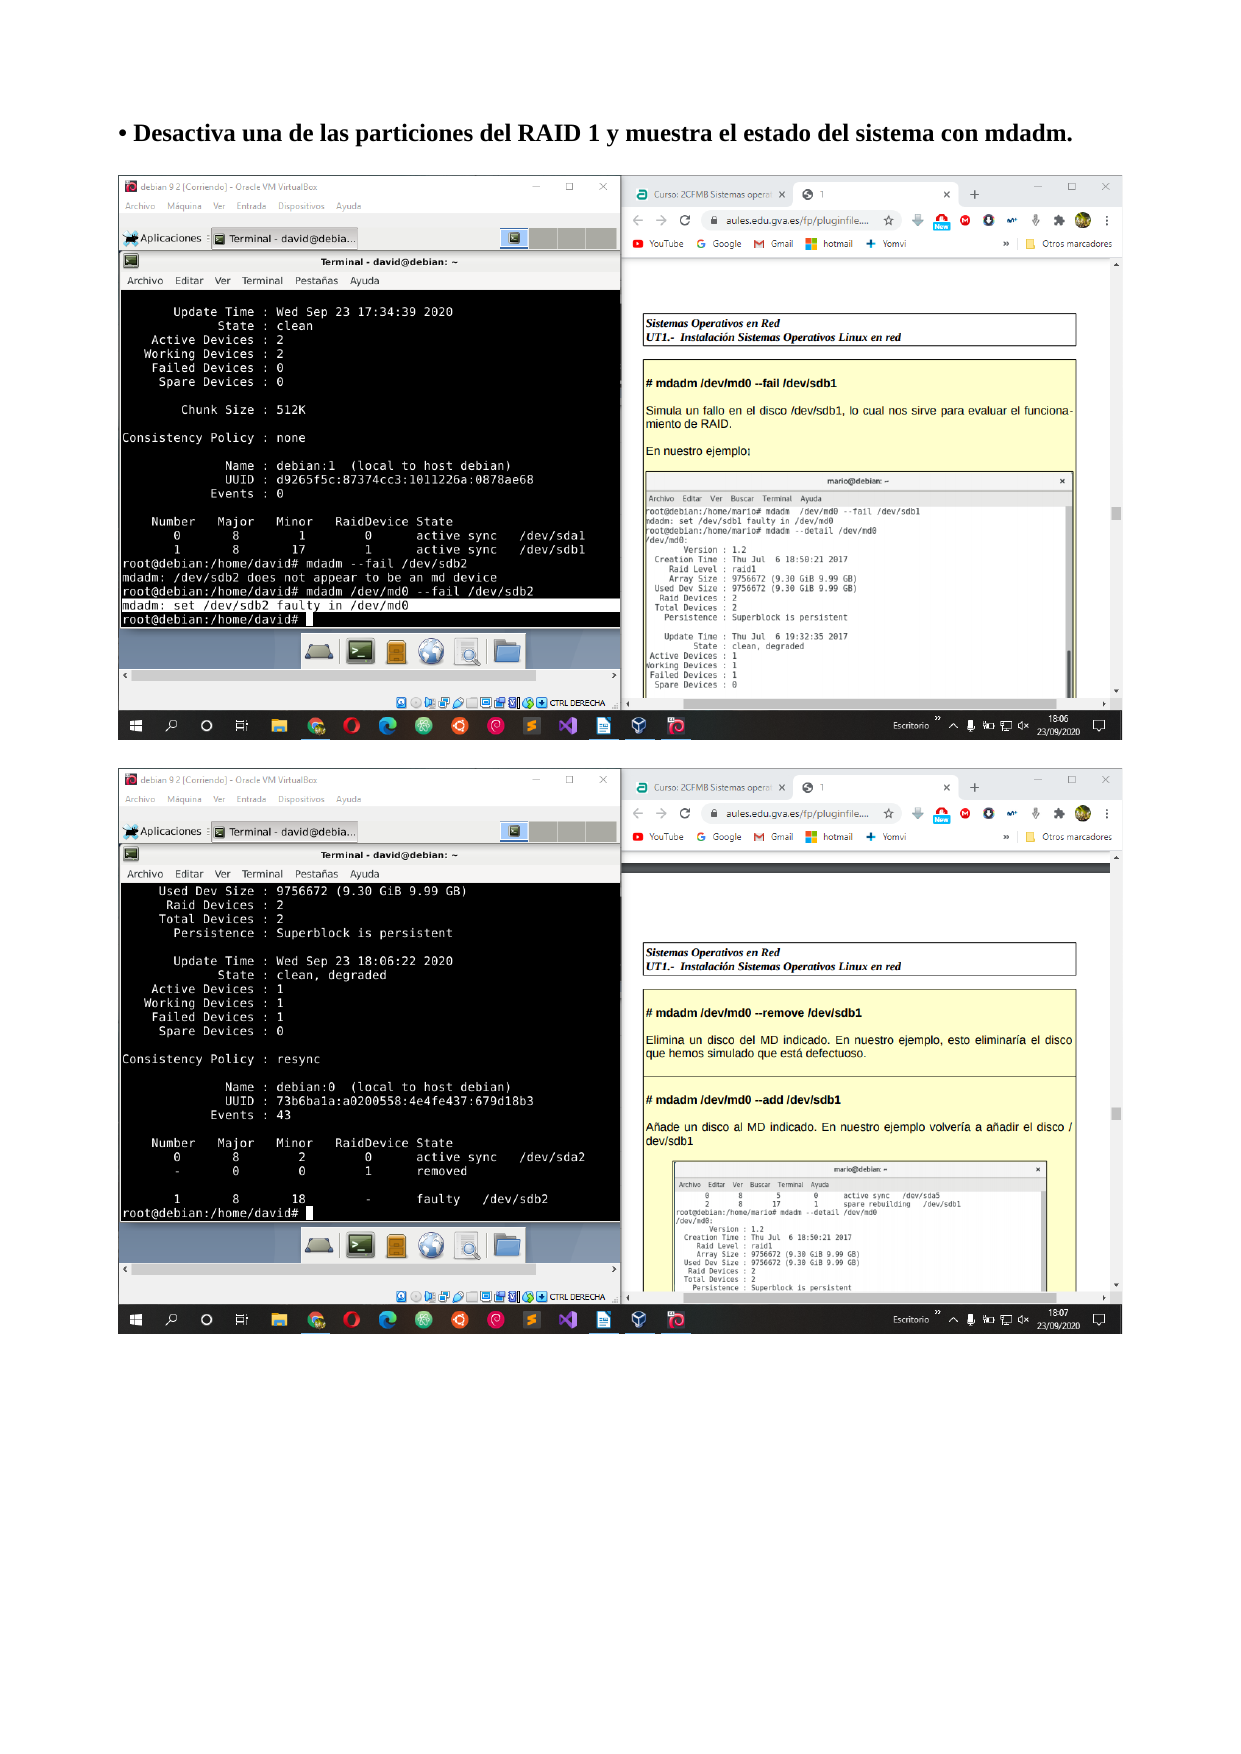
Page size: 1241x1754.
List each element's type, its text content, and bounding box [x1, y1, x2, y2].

text • Desactiva una de las particiones del RAID 1 y muestra el estado del sistema con mdadm. [118, 118, 1122, 147]
picture [118, 175, 1123, 740]
picture [118, 768, 1123, 1334]
